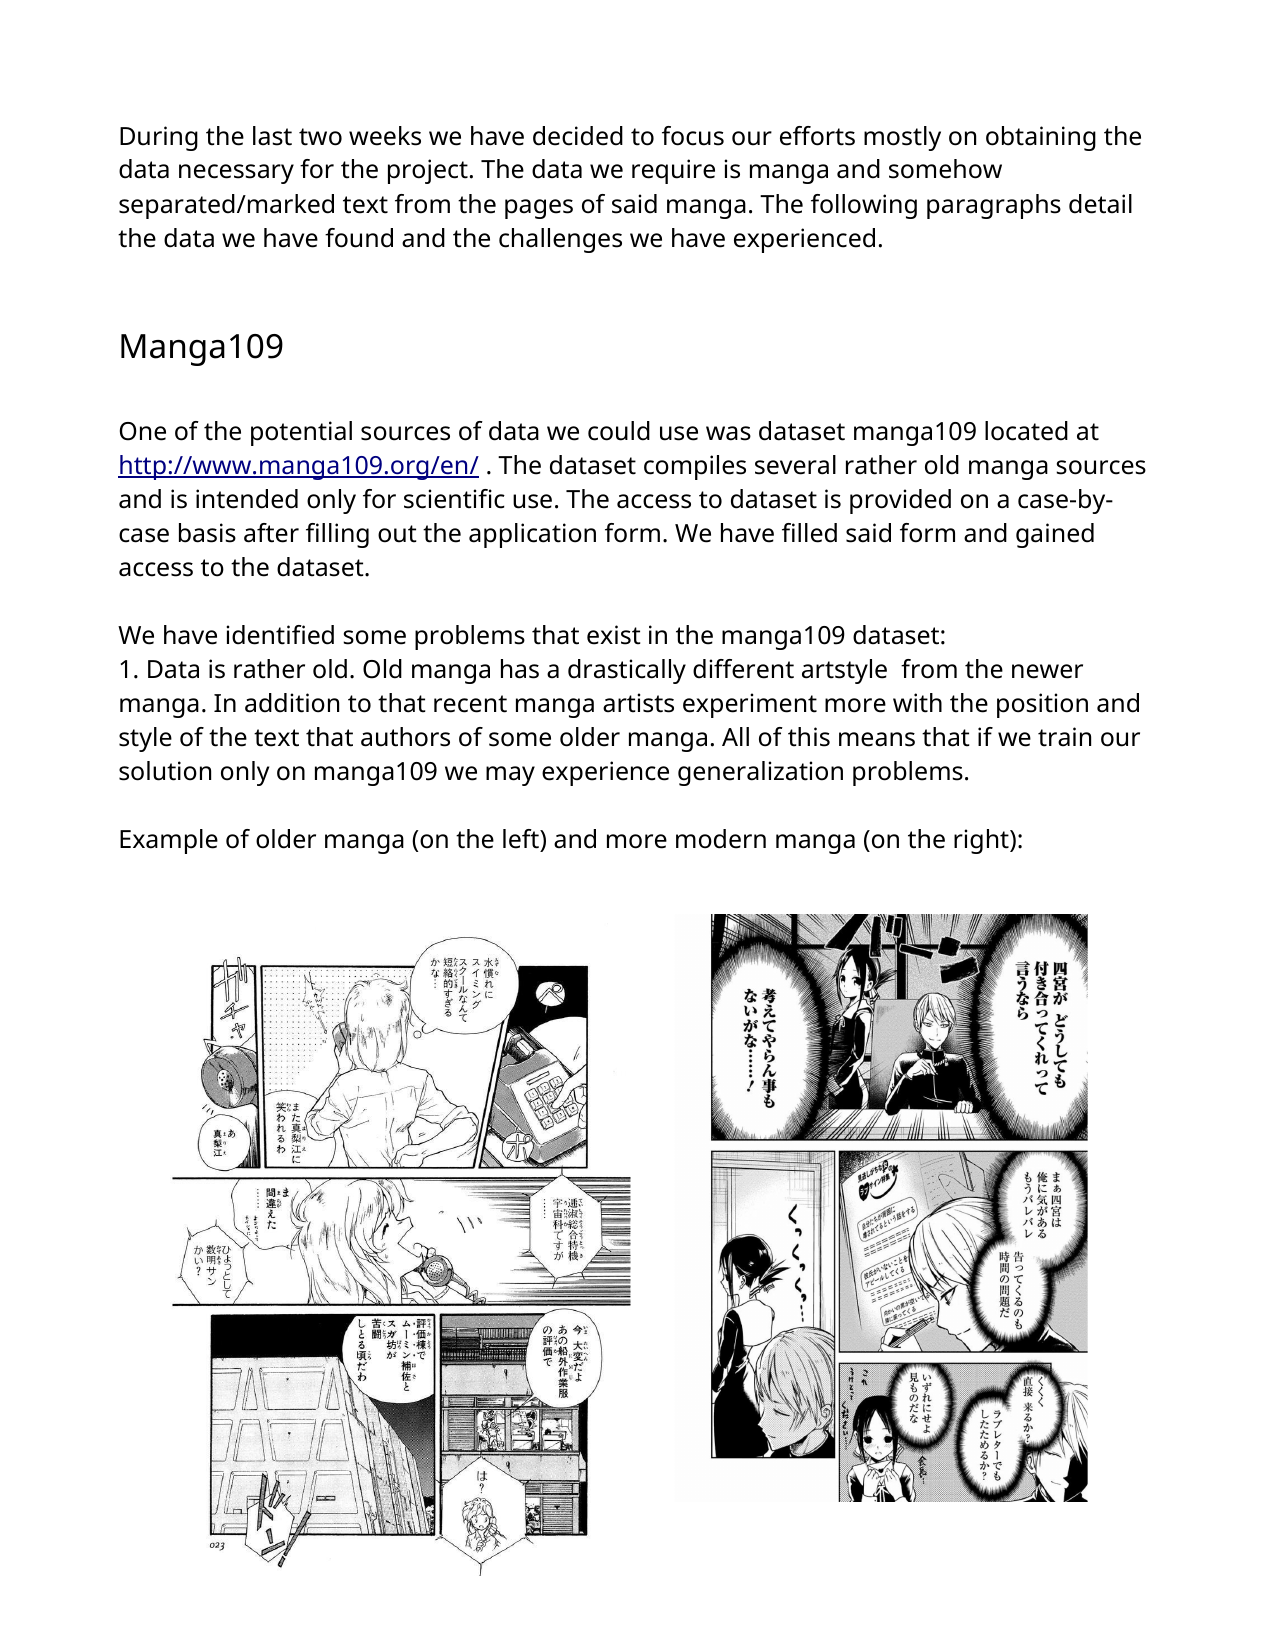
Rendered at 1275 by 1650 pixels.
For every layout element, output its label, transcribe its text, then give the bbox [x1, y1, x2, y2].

text One of the potential sources of data we could use was dataset manga109 located at http://www.manga109.org/en/ . The dataset compiles several rather old manga sources and is intended only for scientific use. The access to dataset is provided on a case-by-case basis after filling out the application form. We have filled said form and gained access to the dataset. [118, 413, 1157, 584]
text Example of older manga (on the left) and more modern manga (on the right): [118, 822, 1157, 856]
text 1. Data is rather old. Old manga has a drastically different artstyle from the newer manga. In addition to that recent manga artists experiment more with the position and style of the text that authors of some older manga. All of this means that if we train our solution only on manga109 we may experience generalization problems. [118, 652, 1157, 788]
text Manga109 [118, 322, 1157, 368]
picture [674, 914, 1088, 1502]
text We have identified some problems that exist in the manga109 dataset: [118, 618, 1157, 652]
text During the last two weeks we have decided to focus our efforts mostly on obtaining the data necessary for the project. The data we require is manga and somehow separated/marked text from the pages of said manga. The following paragraphs detail the data we have found and the challenges we have experienced. [118, 118, 1157, 254]
